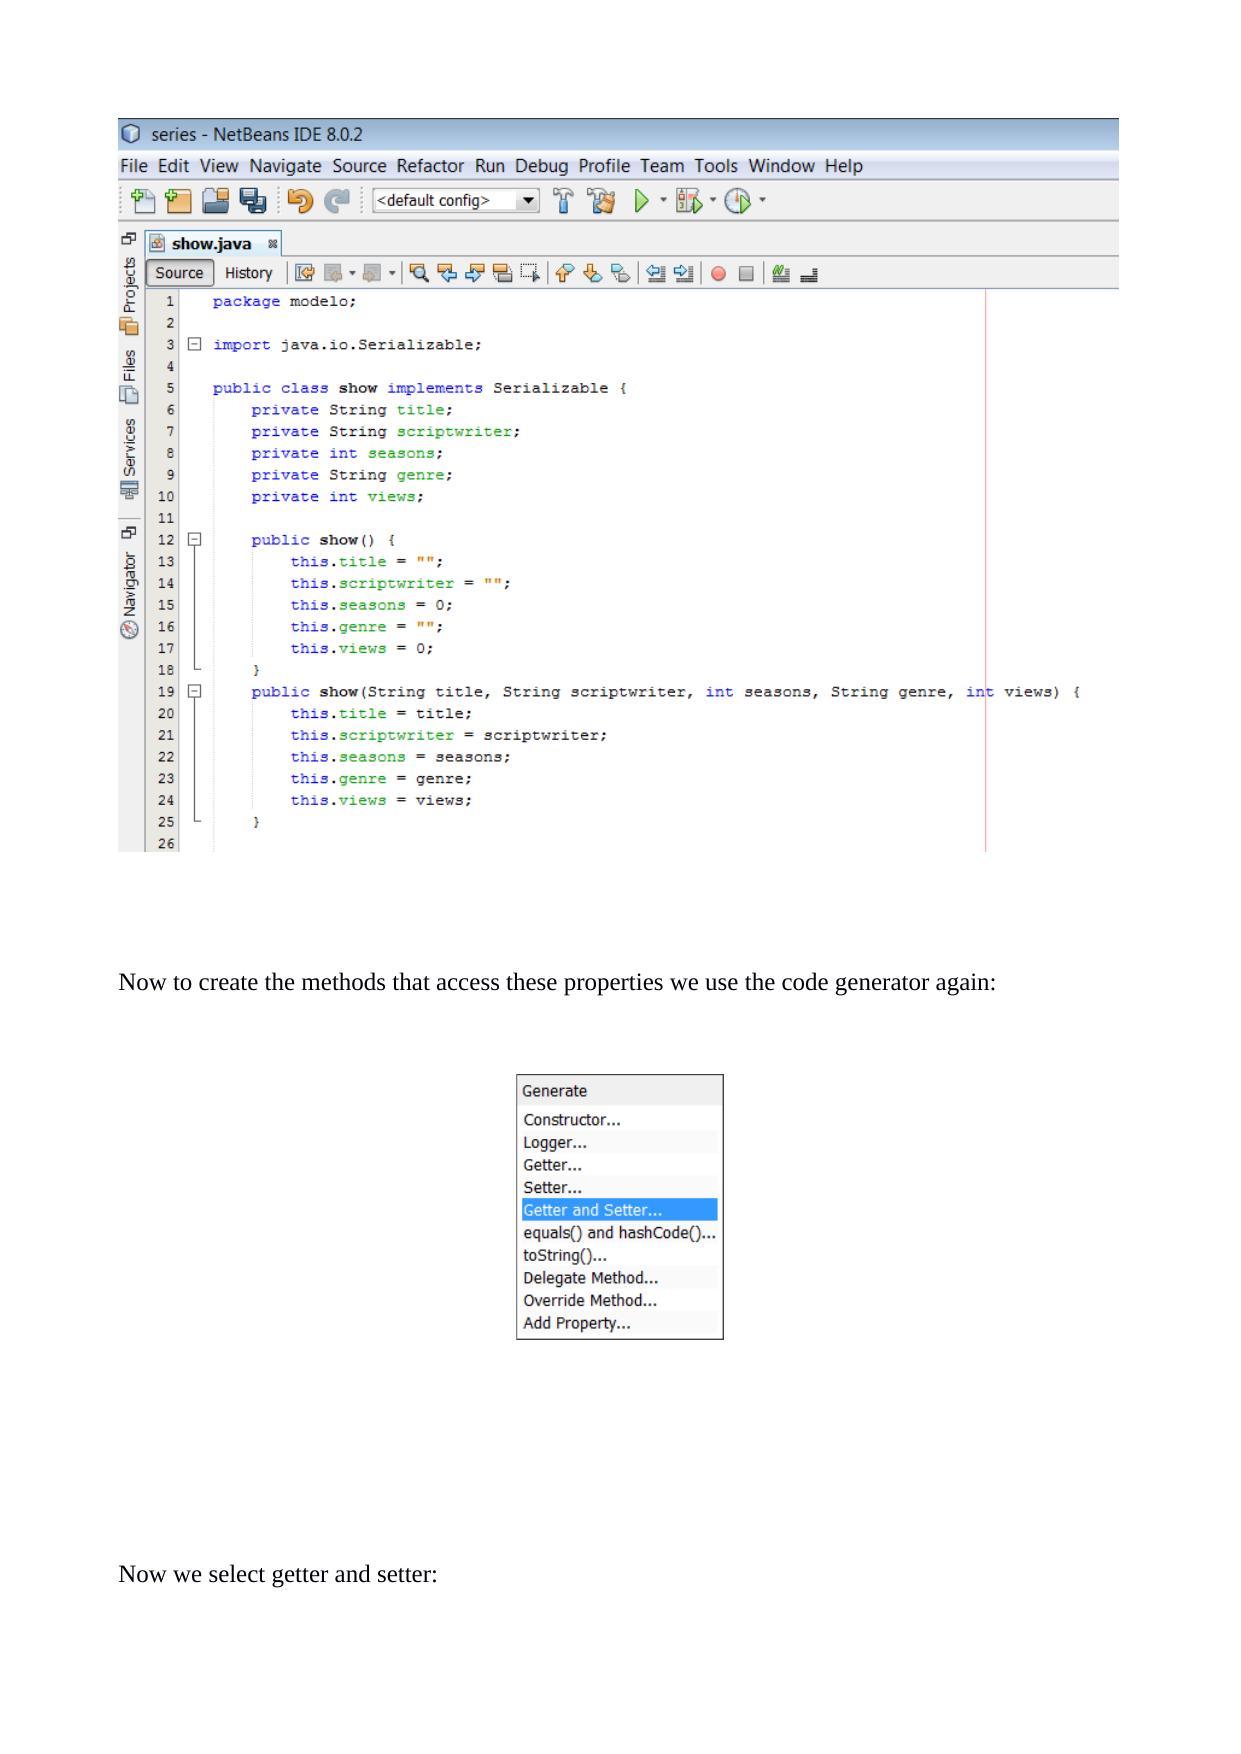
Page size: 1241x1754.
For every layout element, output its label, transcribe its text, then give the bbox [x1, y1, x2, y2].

text Now we select getter and setter: [118, 1559, 1122, 1588]
picture [516, 1074, 724, 1340]
text Now to create the methods that access these properties we use the code generator again: [118, 967, 1122, 996]
